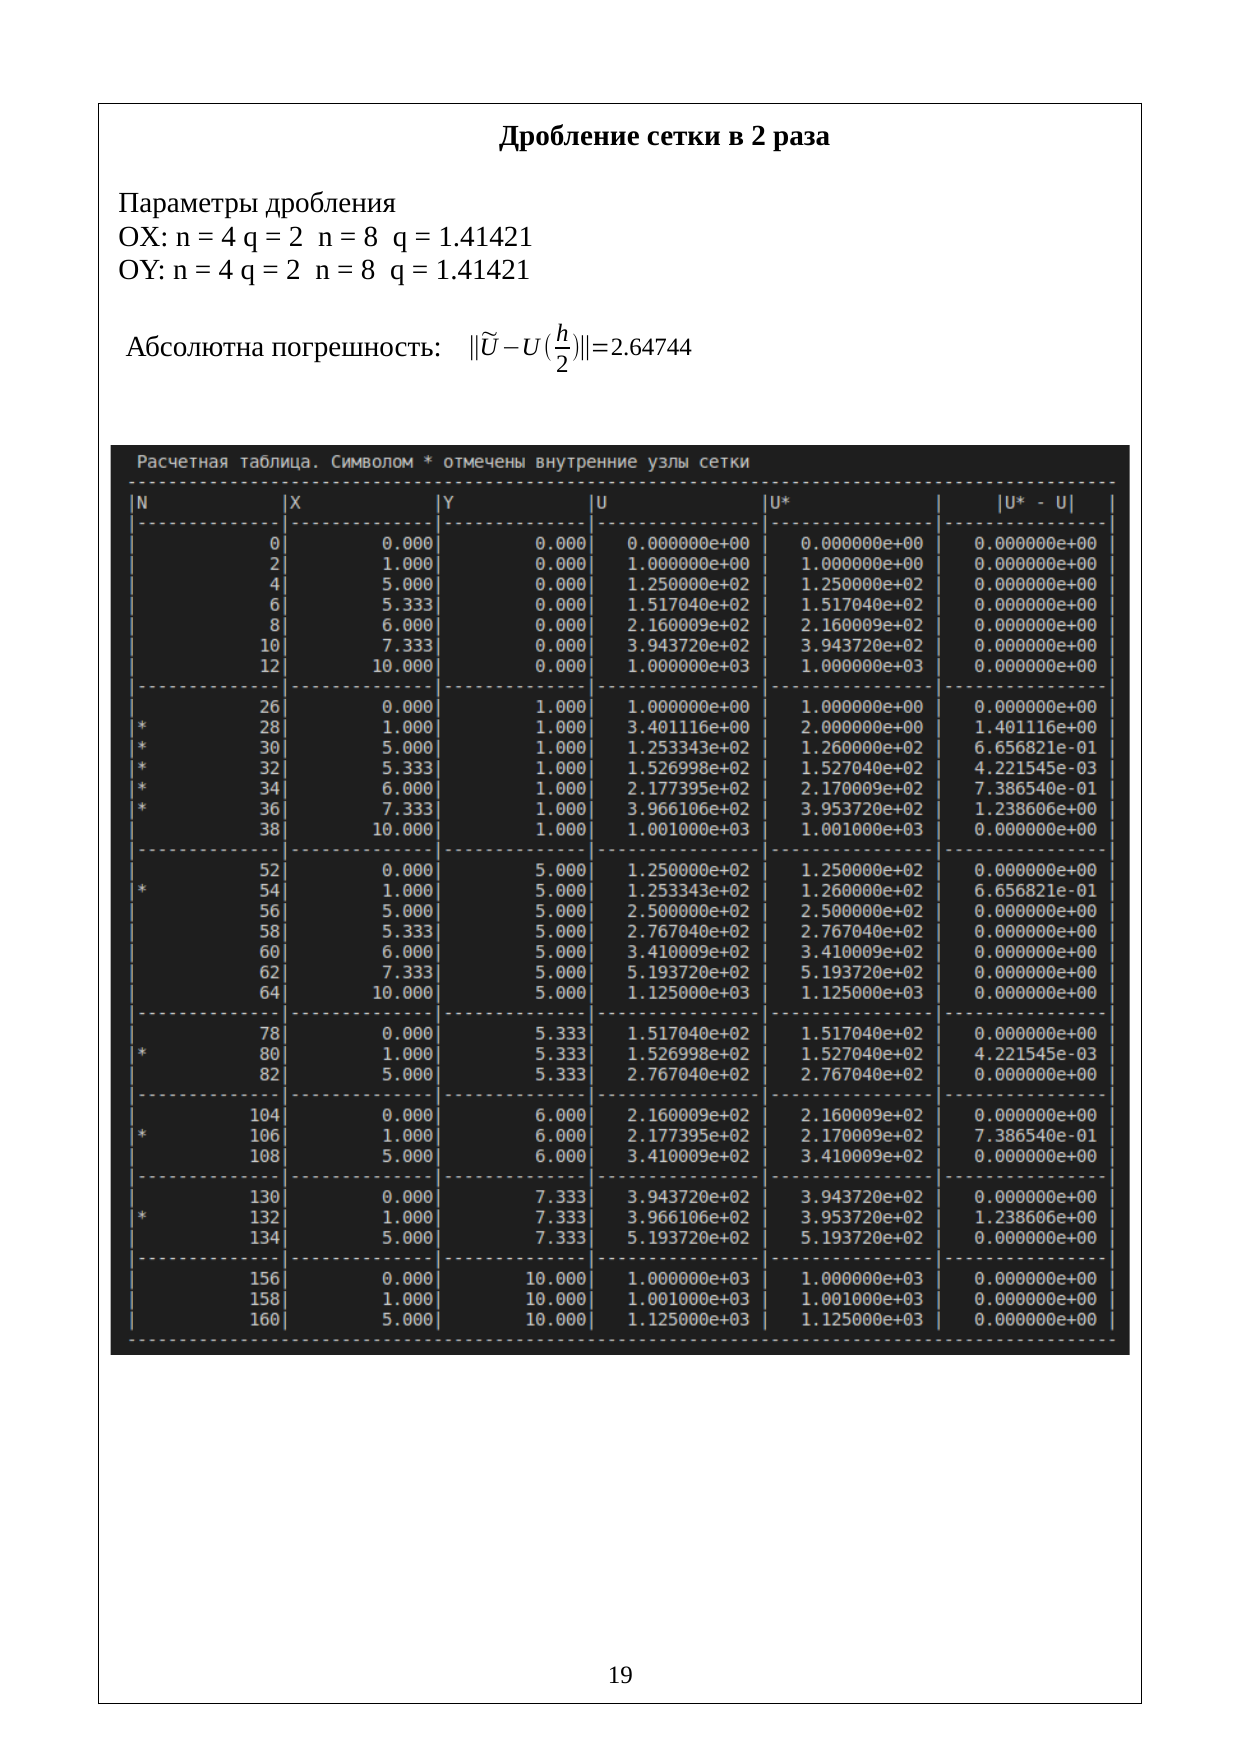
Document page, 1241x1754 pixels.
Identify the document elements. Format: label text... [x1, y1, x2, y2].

list Дробление сетки в 2 раза [118, 118, 1137, 152]
picture [110, 445, 1130, 1355]
list OX: n = 4 q = 2 n = 8 q = 1.41421 [118, 219, 1137, 252]
list Параметры дробления [118, 185, 1137, 219]
list Абсолютна погрешность: [118, 319, 1137, 378]
list OY: n = 4 q = 2 n = 8 q = 1.41421 [118, 252, 1137, 286]
